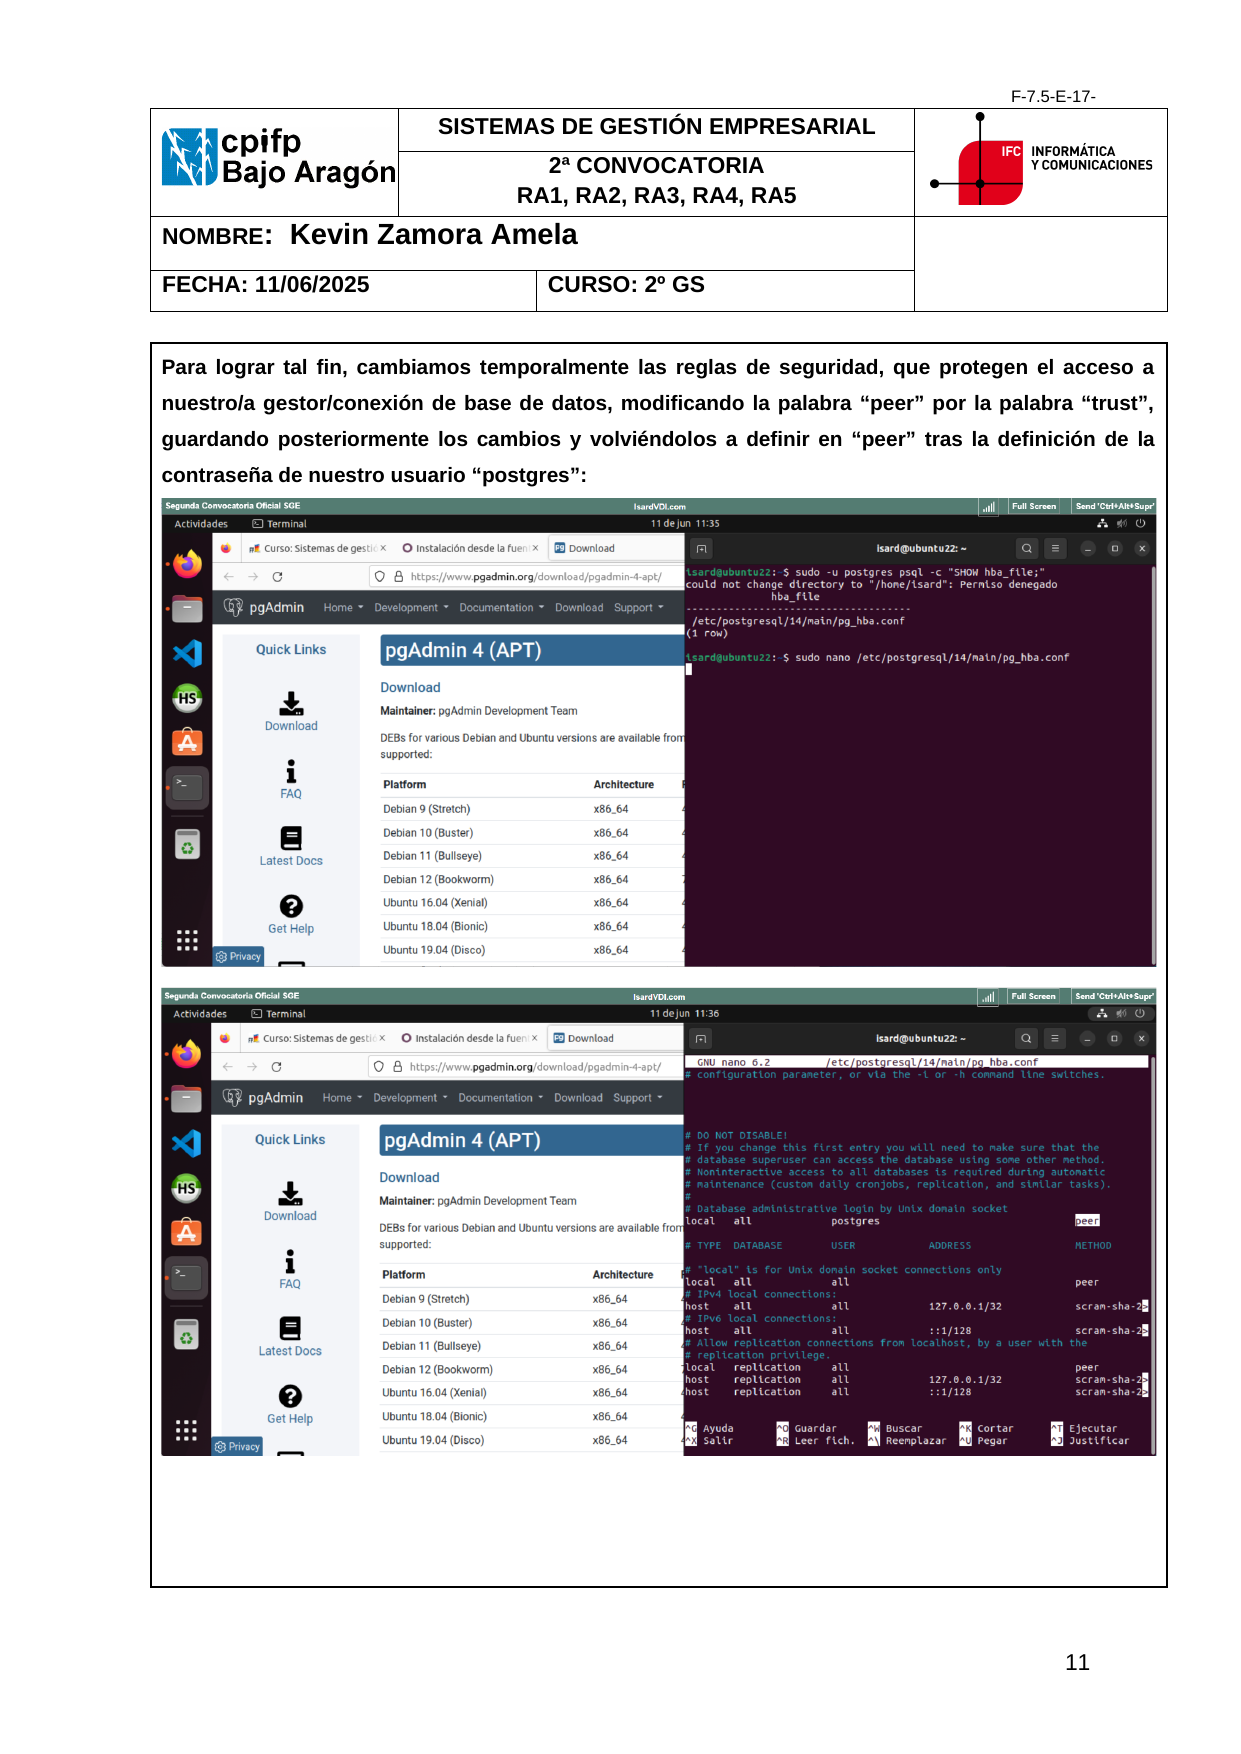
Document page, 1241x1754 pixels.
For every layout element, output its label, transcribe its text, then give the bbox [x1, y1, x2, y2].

picture [161, 498, 1157, 967]
picture [161, 127, 397, 190]
table_cell Para lograr tal fin, cambiamos temporalmente las reglas de seguridad, que protegen el acceso a nuestro/a gestor/conexión de base de datos, modificando la palabra “peer” por la palabra “trust”, guardando posteriormente los cambios y volviéndolos a definir en “peer” tras la definición de la contraseña de nuestro usuario “postgres”: [152, 344, 1166, 1586]
picture [930, 112, 1153, 205]
picture [161, 987, 1157, 1456]
